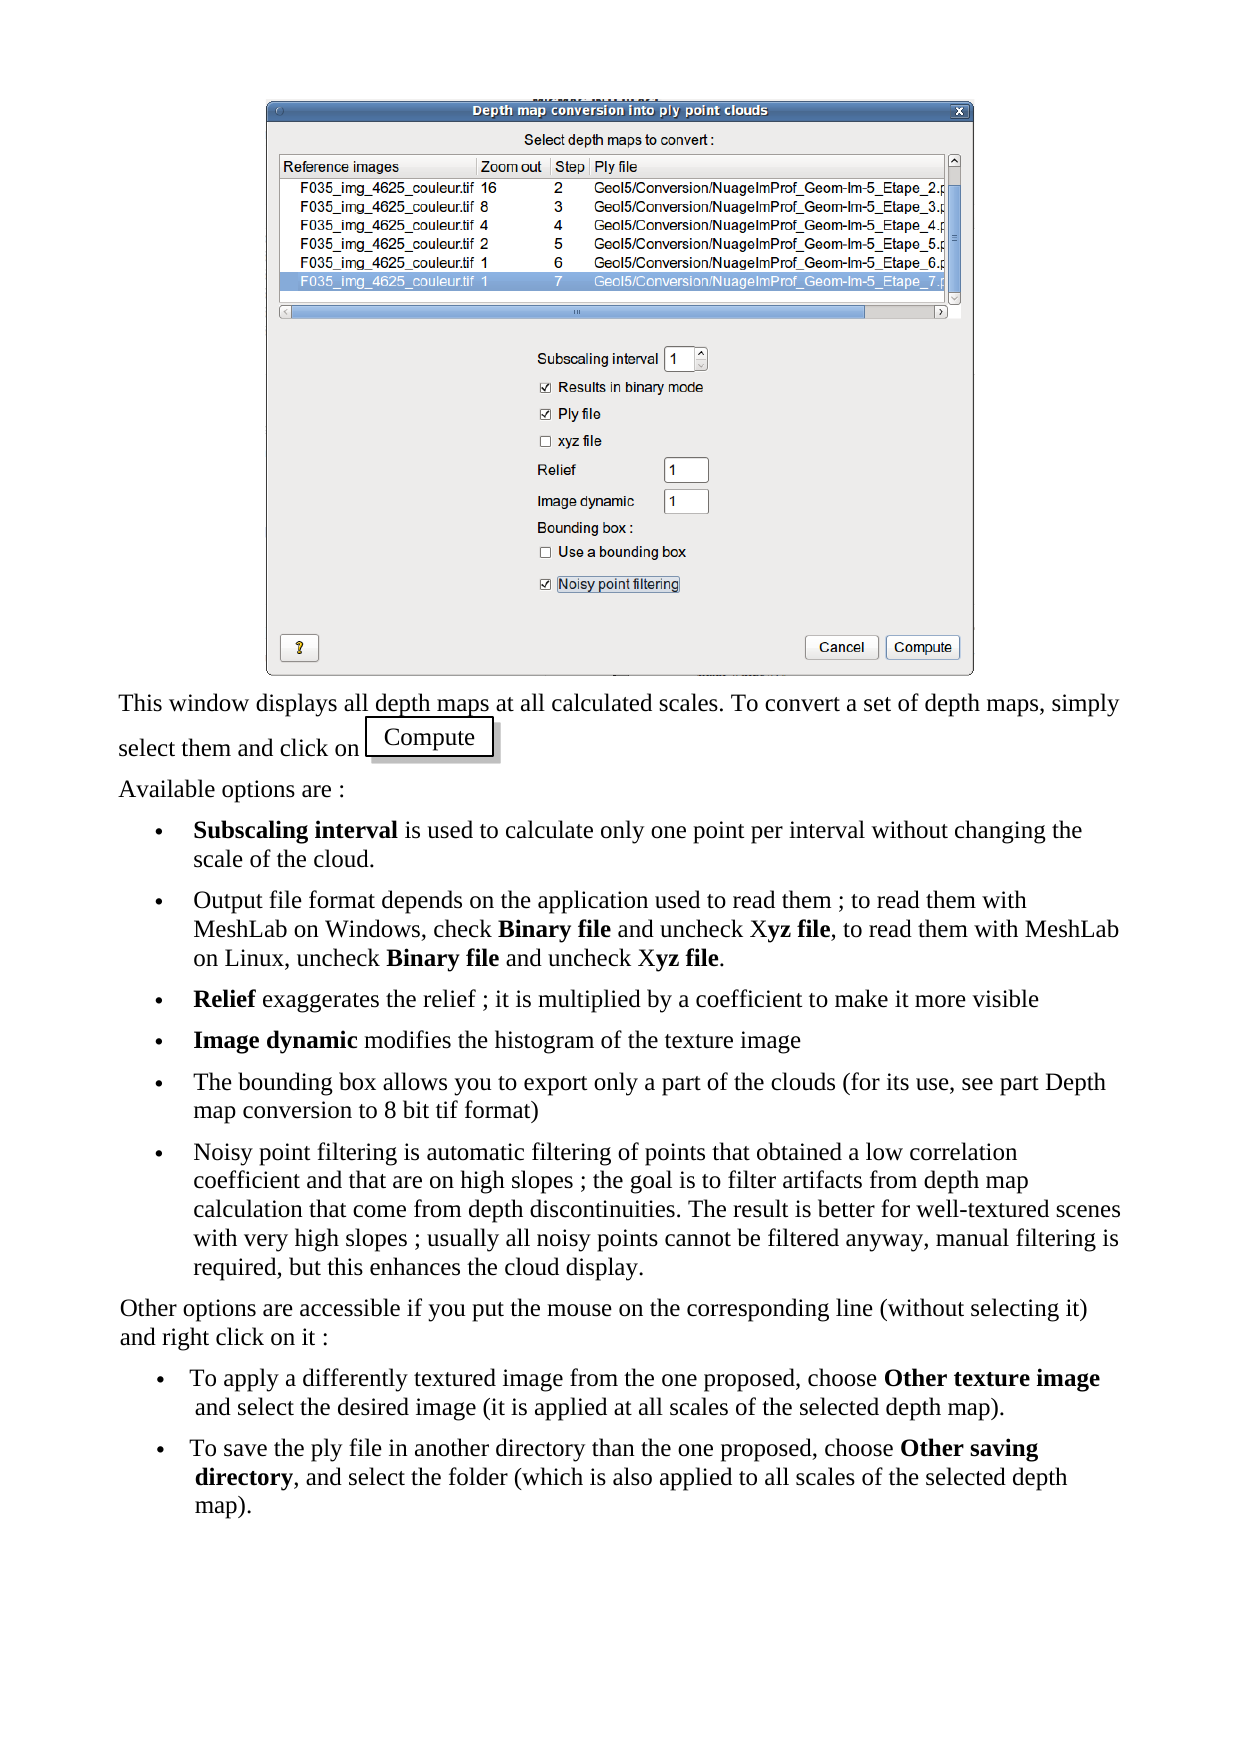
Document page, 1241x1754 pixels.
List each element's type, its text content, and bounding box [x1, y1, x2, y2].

text Other options are accessible if you put the mouse on the corresponding line (without selecting it) and right click on it : [119, 1293, 1122, 1351]
picture [265, 99, 975, 676]
list To apply a differently textured image from the one proposed, choose Other texture image and select the desired image (it is applied at all scales of the selected depth map). [157, 1363, 1122, 1421]
list Image dynamic modifies the histogram of the texture image [156, 1026, 1122, 1054]
list Relief exaggerates the relief ; it is multiplied by a coefficient to make it more visible [156, 984, 1122, 1013]
text Available options are : [118, 774, 1122, 803]
text This window displays all depth maps at all calculated scales. To convert a set of depth maps, simply select them and click on . [118, 688, 1122, 762]
list The bounding box allows you to export only a part of the clouds (for its use, see part Depth map conversion to 8 bit tif format) [156, 1067, 1122, 1124]
list Output file format depends on the application used to read them ; to read them with MeshLab on Windows, check Binary file and uncheck Xyz file, to read them with MeshLab on Linux, uncheck Binary file and uncheck Xyz file. [156, 886, 1122, 972]
list Subscaling interval is used to calculate only one point per interval without changing the scale of the cloud. [156, 816, 1122, 873]
list To save the ply file in another directory than the one proposed, choose Other saving directory, and select the folder (which is also applied to all scales of the selected depth map). [157, 1433, 1122, 1519]
list Noisy point filtering is automatic filtering of points that obtained a low correlation coefficient and that are on high slopes ; the goal is to filter artifacts from depth map calculation that come from depth discontinuities. The result is better for well-textured scenes with very high slopes ; usually all noisy points cannot be filtered anyway, manual filtering is required, but this enhances the cloud display. [156, 1137, 1122, 1281]
